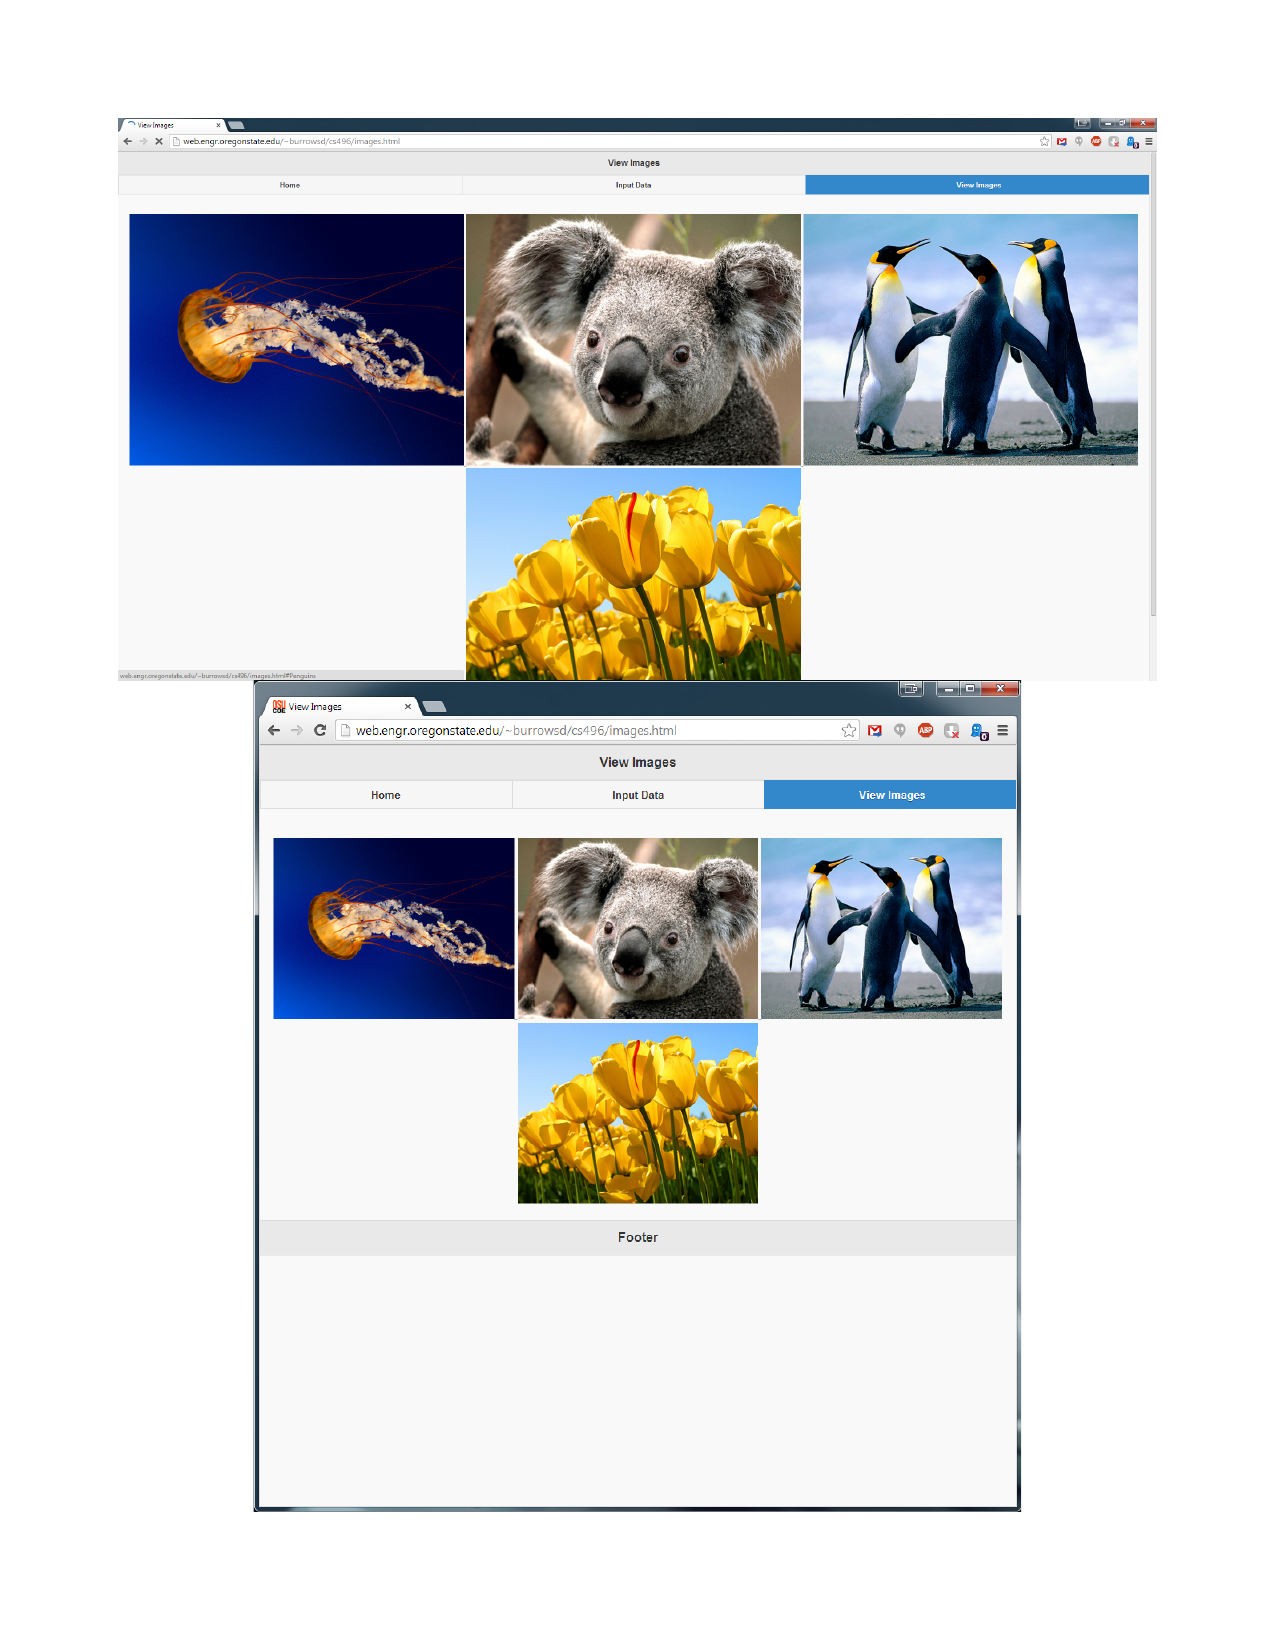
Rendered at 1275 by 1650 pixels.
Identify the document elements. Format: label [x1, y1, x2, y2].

picture [118, 118, 1157, 1512]
